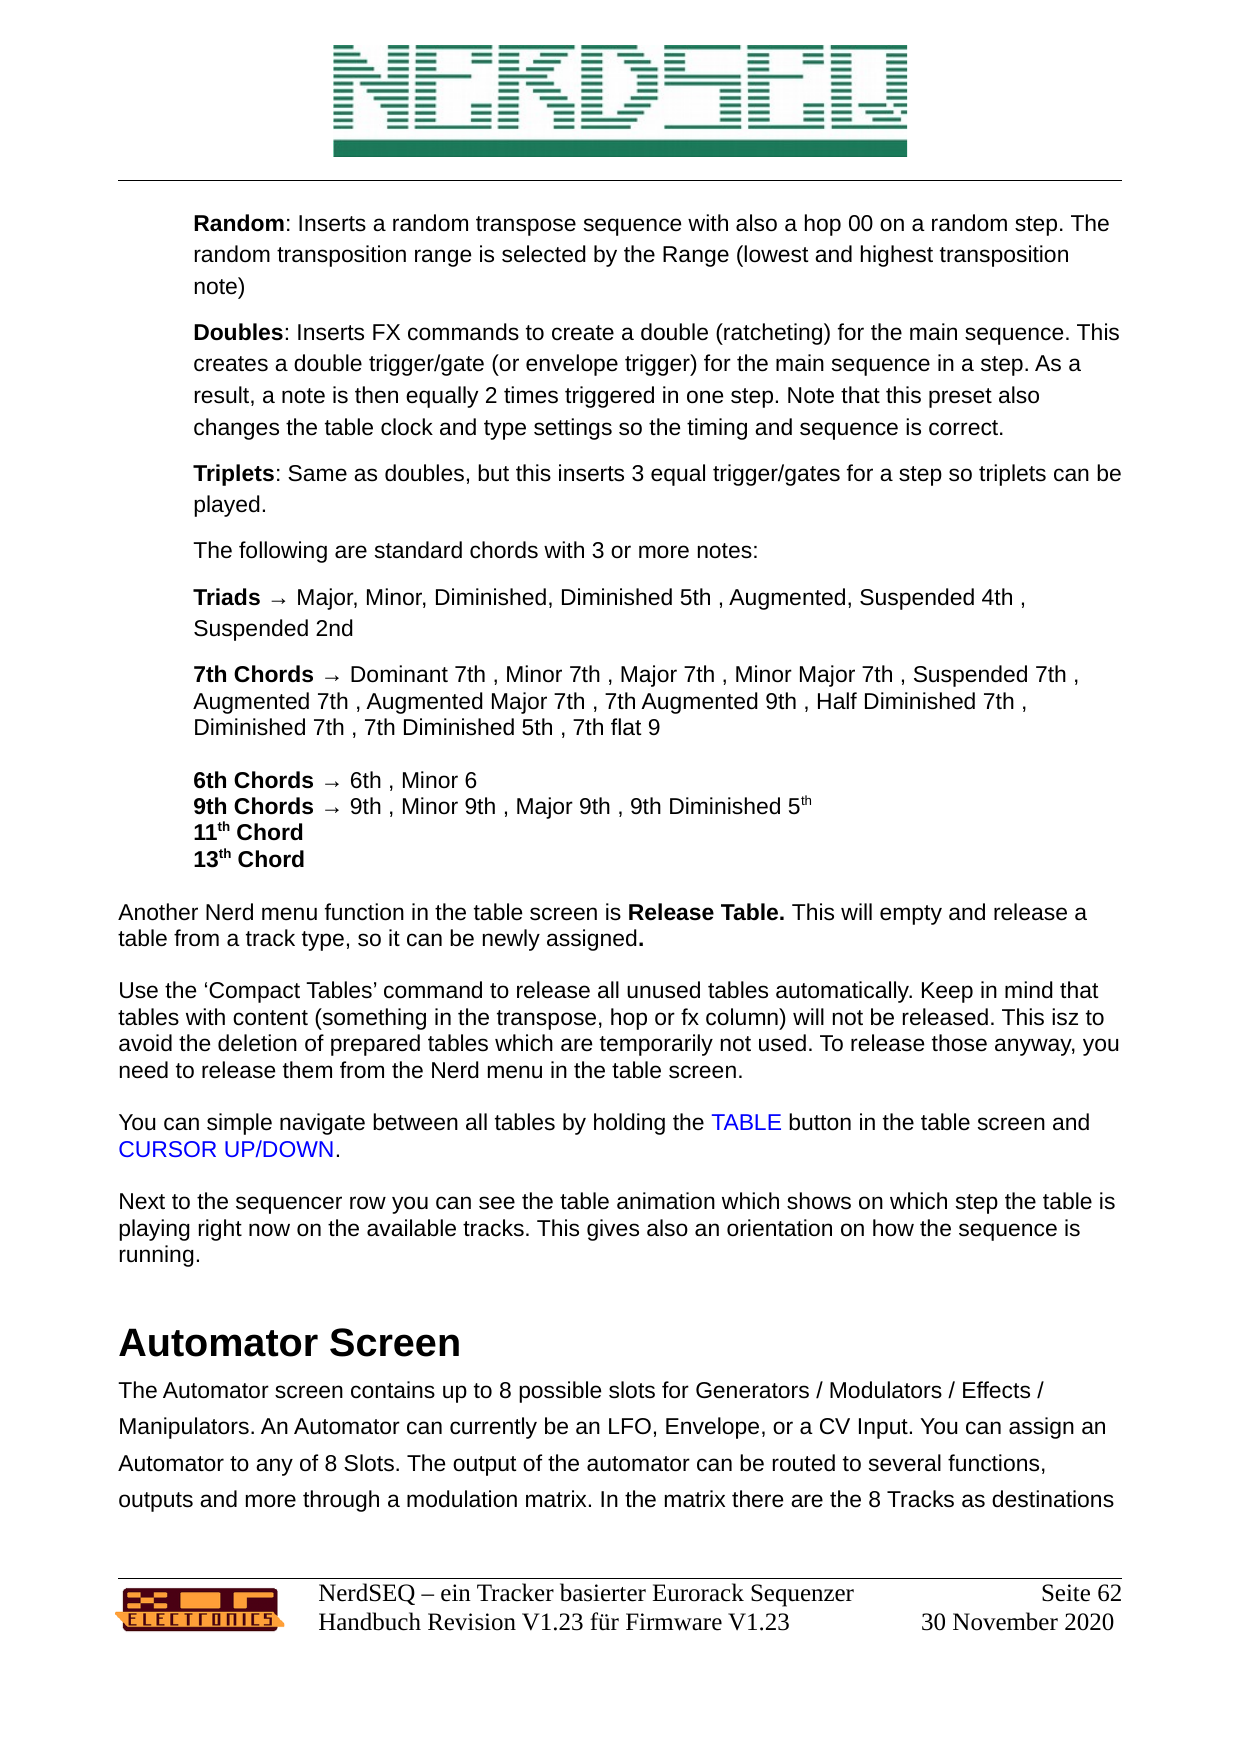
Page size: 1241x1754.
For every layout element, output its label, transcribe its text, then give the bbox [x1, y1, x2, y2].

text 13th Chord [193, 846, 1122, 872]
text The following are standard chords with 3 or more notes: [193, 537, 1122, 564]
text The Automator screen contains up to 8 possible slots for Generators / Modulators / Effects / Manipulators. An Automator can currently be an LFO, Envelope, or a CV Input. You can assign an Automator to any of 8 Slots. The output of the automator can be routed to several functions, outputs and more through a modulation matrix. In the matrix there are the 8 Tracks as destinations [118, 1377, 1122, 1512]
text 11th Chord [193, 819, 1122, 846]
text Random: Inserts a random transpose sequence with also a hop 00 on a random step. The random transposition range is selected by the Range (lowest and highest transposition note) [193, 209, 1122, 299]
text Triads → Major, Minor, Diminished, Diminished 5th , Augmented, Suspended 4th , Suspended 2nd [193, 583, 1122, 641]
text 6th Chords → 6th , Minor 6 [193, 767, 1122, 793]
picture [333, 45, 908, 157]
text Doubles: Inserts FX commands to create a double (ratcheting) for the main sequence. This creates a double trigger/gate (or envelope trigger) for the main sequence in a step. As a result, a note is then equally 2 times triggered in one step. Note that this preset also changes the table clock and type settings so the timing and sequence is correct. [193, 319, 1122, 440]
subtitle Automator Screen [118, 1319, 1122, 1364]
text Triplets: Same as doubles, but this inserts 3 equal trigger/gates for a step so triplets can be played. [193, 460, 1122, 518]
picture [115, 1584, 285, 1634]
text Use the ‘Compact Tables’ command to release all unused tables automatically. Keep in mind that tables with content (something in the transpose, hop or fx column) will not be released. This isz to avoid the deletion of prepared tables which are temporarily not used. To release those anyway, you need to release them from the Nerd menu in the table screen. [118, 977, 1122, 1083]
text Another Nerd menu function in the table screen is Release Table. This will empty and release a table from a track type, so it can be newly assigned. [118, 898, 1122, 951]
text 7th Chords → Dominant 7th , Minor 7th , Major 7th , Minor Major 7th , Suspended 7th , Augmented 7th , Augmented Major 7th , 7th Augmented 9th , Half Diminished 7th , Diminished 7th , 7th Diminished 5th , 7th flat 9 [193, 661, 1122, 740]
text Next to the sequencer row you can see the table animation which shows on which step the table is playing right now on the available tracks. This gives also an orientation on how the sequence is running. [118, 1188, 1122, 1267]
text 9th Chords → 9th , Minor 9th , Major 9th , 9th Diminished 5th [193, 793, 1122, 819]
text You can simple navigate between all tables by holding the TABLE button in the table screen and CURSOR UP/DOWN. [118, 1109, 1122, 1162]
